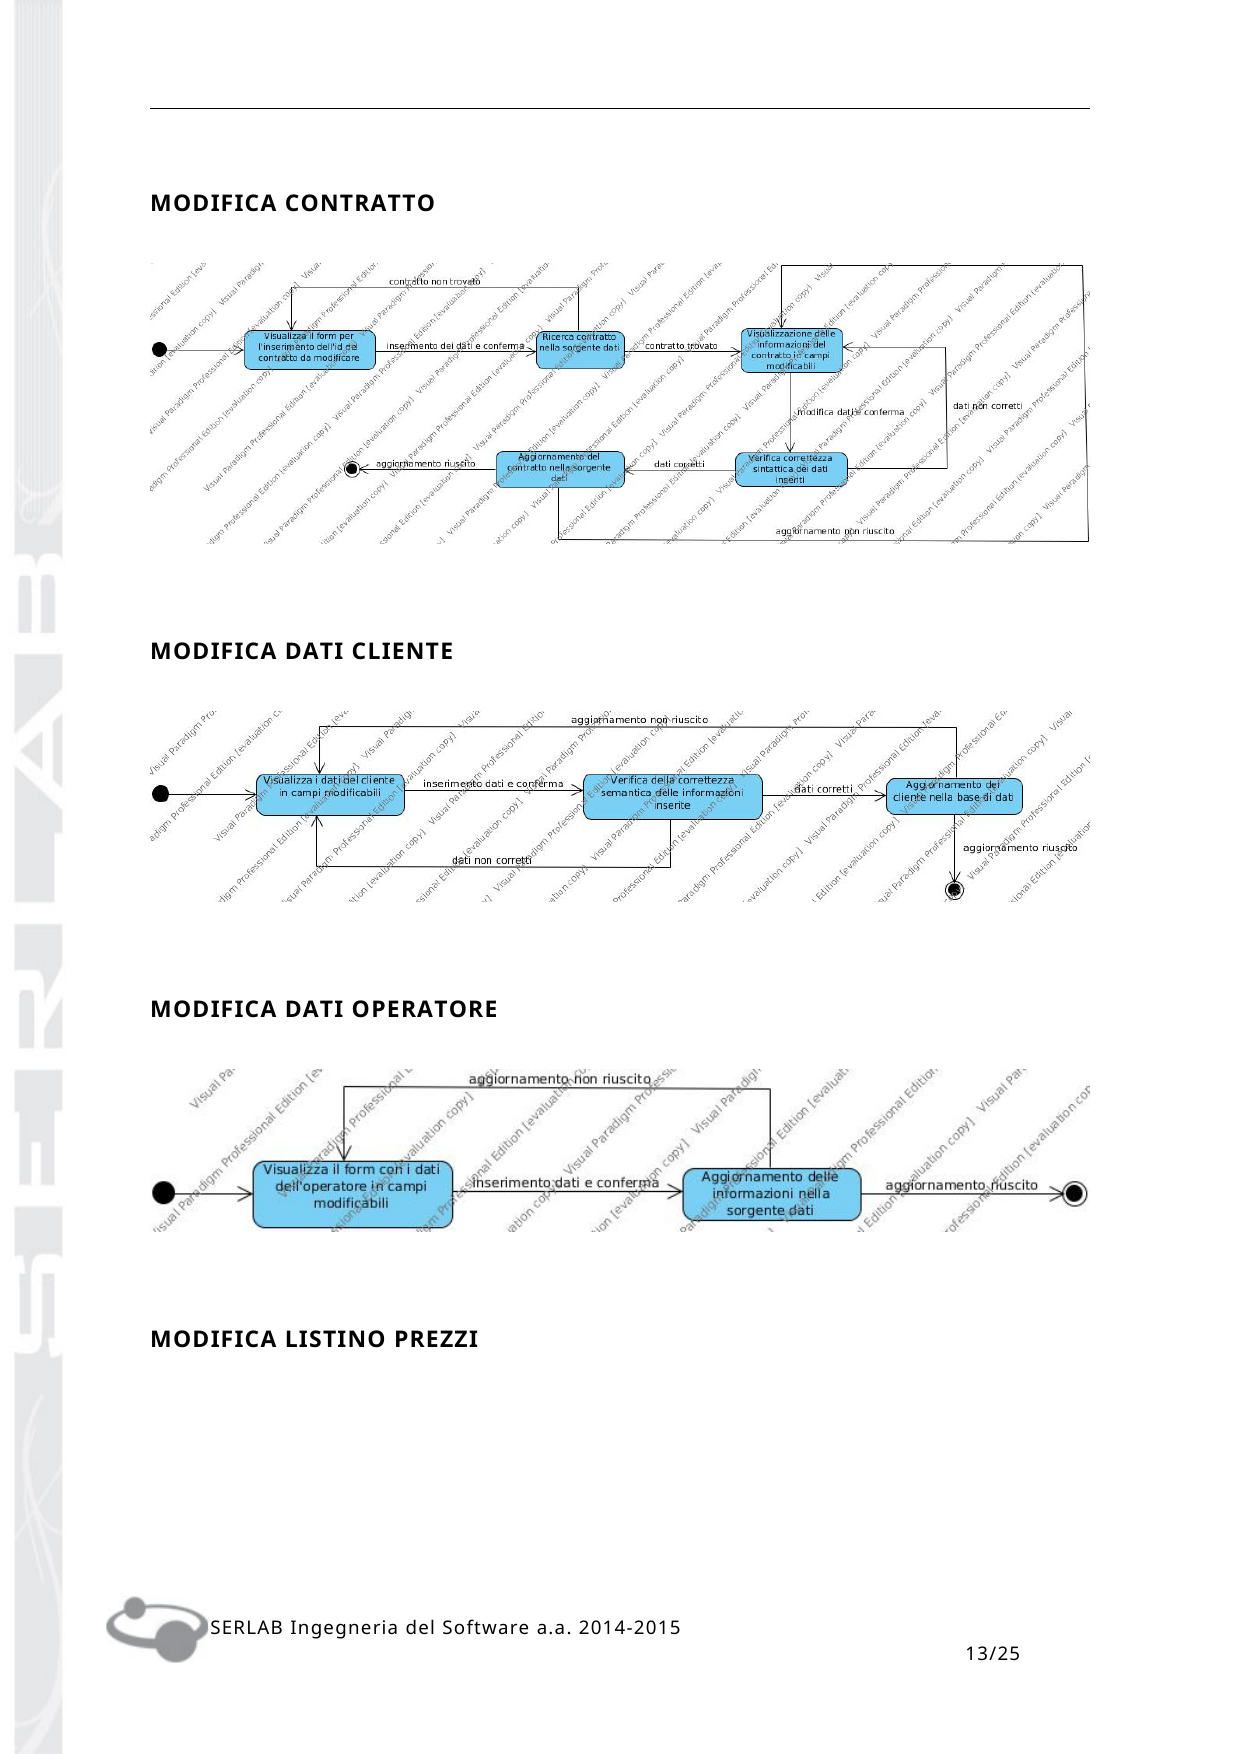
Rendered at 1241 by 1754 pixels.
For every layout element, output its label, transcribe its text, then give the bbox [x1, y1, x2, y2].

picture [94, 1595, 209, 1666]
picture [150, 711, 1091, 902]
picture [0, 0, 71, 1754]
text MODIFICA DATI CLIENTE [150, 635, 1090, 667]
picture [150, 263, 1091, 544]
text MODIFICA CONTRATTO [150, 187, 1090, 218]
text MODIFICA LISTINO PREZZI [150, 1323, 1090, 1354]
picture [150, 1069, 1091, 1232]
text MODIFICA DATI OPERATORE [150, 993, 1090, 1024]
